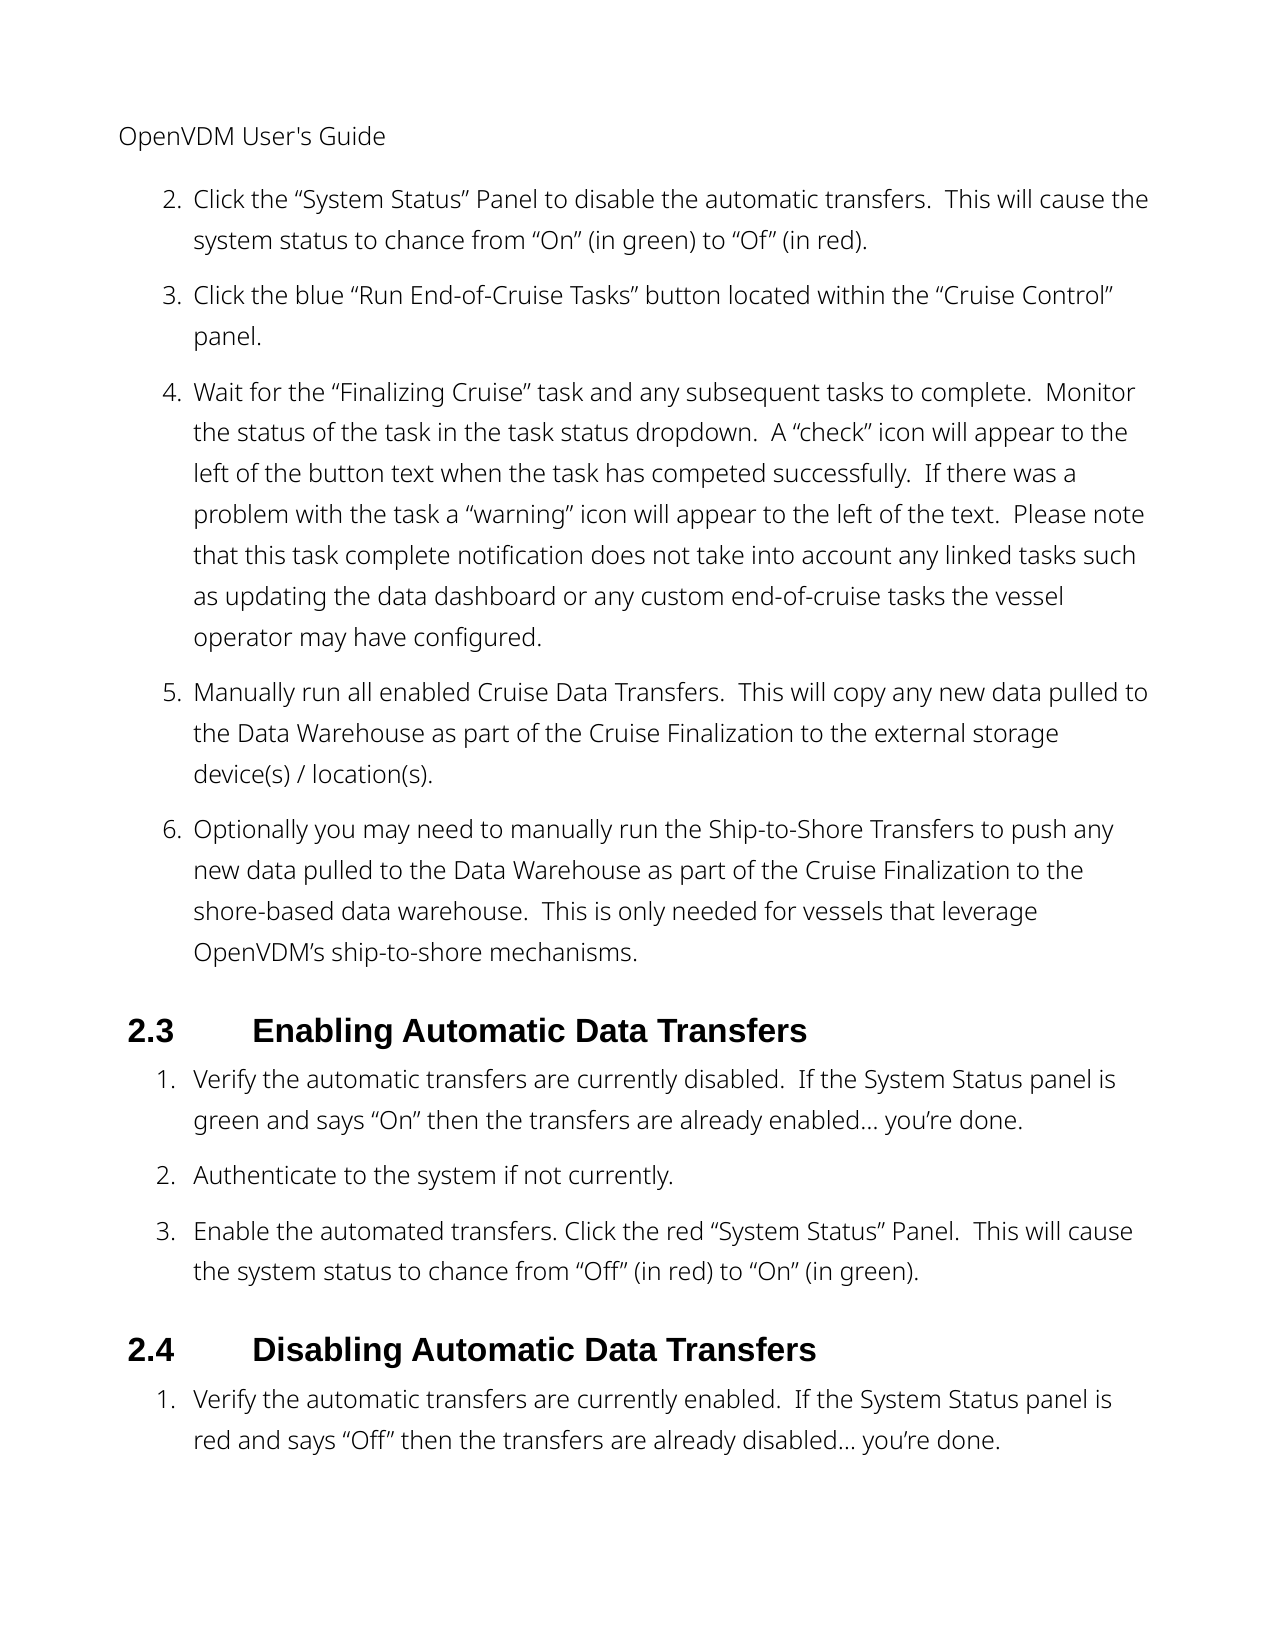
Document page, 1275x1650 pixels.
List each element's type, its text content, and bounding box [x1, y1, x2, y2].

subtitle Enabling Automatic Data Transfers [118, 1010, 1157, 1049]
list Wait for the “Finalizing Cruise” task and any subsequent tasks to complete. Monitor the status of the task in the task status dropdown. A “check” icon will appear to the left of the button text when the task has competed successfully. If there was a problem with the task a “warning” icon will appear to the left of the text. Please note that this task complete notification does not take into account any linked tasks such as updating the data dashboard or any custom end-of-cruise tasks the vessel operator may have configured. [156, 374, 1157, 653]
list Click the blue “Run End-of-Cruise Tasks” button located within the “Cruise Control” panel. [156, 278, 1157, 353]
list Verify the automatic transfers are currently disabled. If the System Status panel is green and says “On” then the transfers are already enabled… you’re done. [156, 1062, 1157, 1136]
list Verify the automatic transfers are currently enabled. If the System Status panel is red and says “Off” then the transfers are already disabled… you’re done. [156, 1381, 1157, 1456]
list Authenticate to the system if not currently. [156, 1158, 1157, 1192]
list Enable the automated transfers. Click the red “System Status” Panel. This will cause the system status to chance from “Off” (in red) to “On” (in green). [156, 1213, 1157, 1288]
list Click the “System Status” Panel to disable the automatic transfers. This will cause the system status to chance from “On” (in green) to “Of” (in red). [156, 182, 1157, 257]
subtitle Disabling Automatic Data Transfers [118, 1330, 1157, 1369]
list Optionally you may need to manually run the Ship-to-Shore Transfers to push any new data pulled to the Data Warehouse as part of the Cruise Finalization to the shore-based data warehouse. This is only needed for vessels that leverage OpenVDM’s ship-to-shore mechanisms. [156, 812, 1157, 968]
list Manually run all enabled Cruise Data Transfers. This will copy any new data pulled to the Data Warehouse as part of the Cruise Finalization to the external storage device(s) / location(s). [156, 674, 1157, 790]
